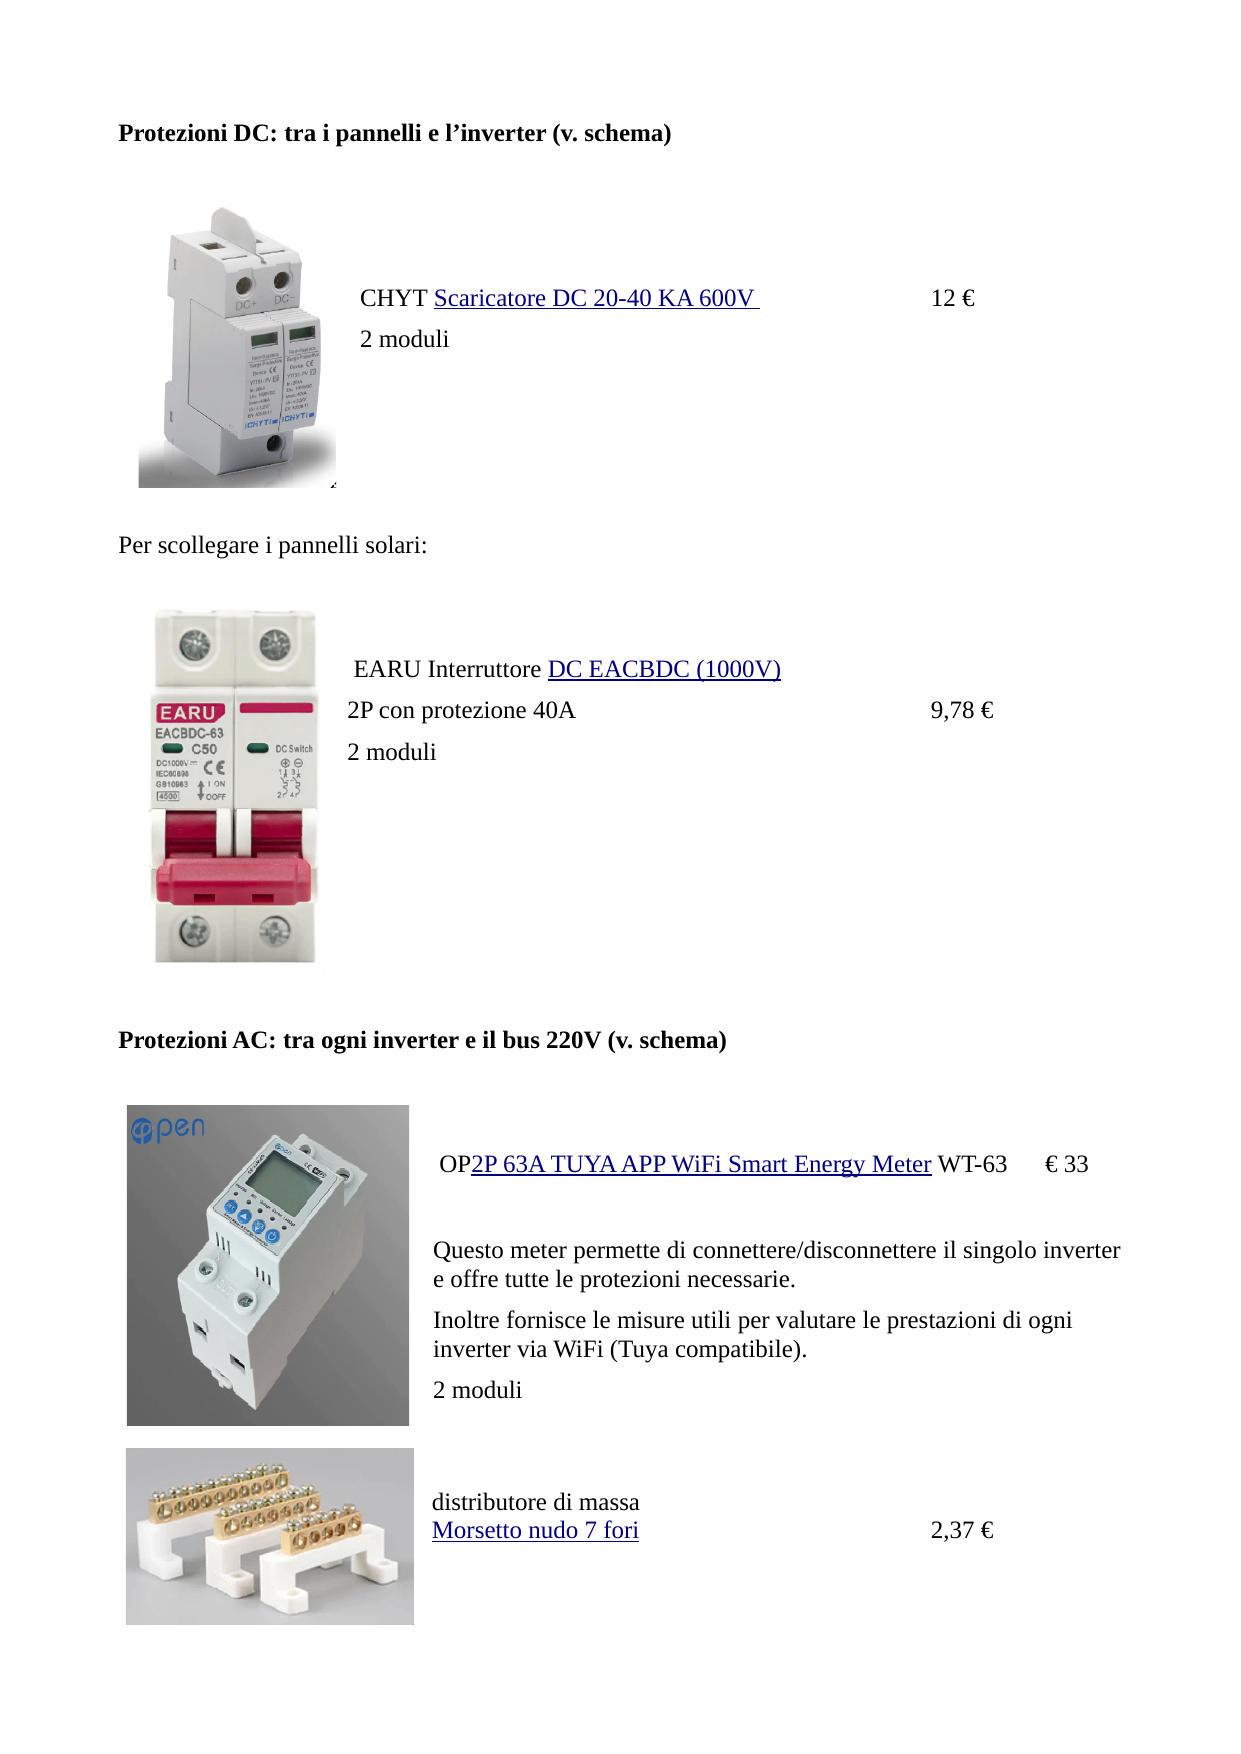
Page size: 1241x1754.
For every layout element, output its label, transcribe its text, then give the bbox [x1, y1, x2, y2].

text 2 moduli [410, 1376, 1122, 1404]
text distributore di massa [414, 1487, 1122, 1516]
text Protezioni DC: tra i pannelli e l’inverter (v. schema) [118, 118, 1122, 147]
text Protezioni AC: tra ogni inverter e il bus 220V (v. schema) [118, 1026, 1122, 1054]
text Questo meter permette di connettere/disconnettere il singolo inverter e offre tutte le protezioni necessarie. [410, 1236, 1122, 1293]
text [118, 1376, 126, 1404]
text Per scollegare i pannelli solari: [118, 531, 1122, 559]
text 2 moduli [324, 737, 1122, 766]
text [118, 324, 138, 353]
text [118, 696, 138, 724]
text 2P con protezione 40A 9,78 € [324, 696, 1122, 724]
picture [125, 1448, 414, 1625]
text Morsetto nudo 7 fori 2,37 € [414, 1516, 1122, 1544]
picture [138, 204, 337, 488]
picture [138, 605, 324, 972]
text EARU Interruttore DC EACBDC (1000V) [324, 654, 1122, 683]
text CHYT Scaricatore DC 20-40 KA 600V 12 € [337, 283, 1122, 312]
text Inoltre fornisce le misure utili per valutare le prestazioni di ogni inverter via WiFi (Tuya compatibile). [410, 1306, 1122, 1363]
text 2 moduli [337, 324, 1122, 353]
text OP2P 63A TUYA APP WiFi Smart Energy Meter WT-63 € 33 [410, 1149, 1122, 1178]
picture [126, 1105, 410, 1426]
text [118, 737, 138, 766]
